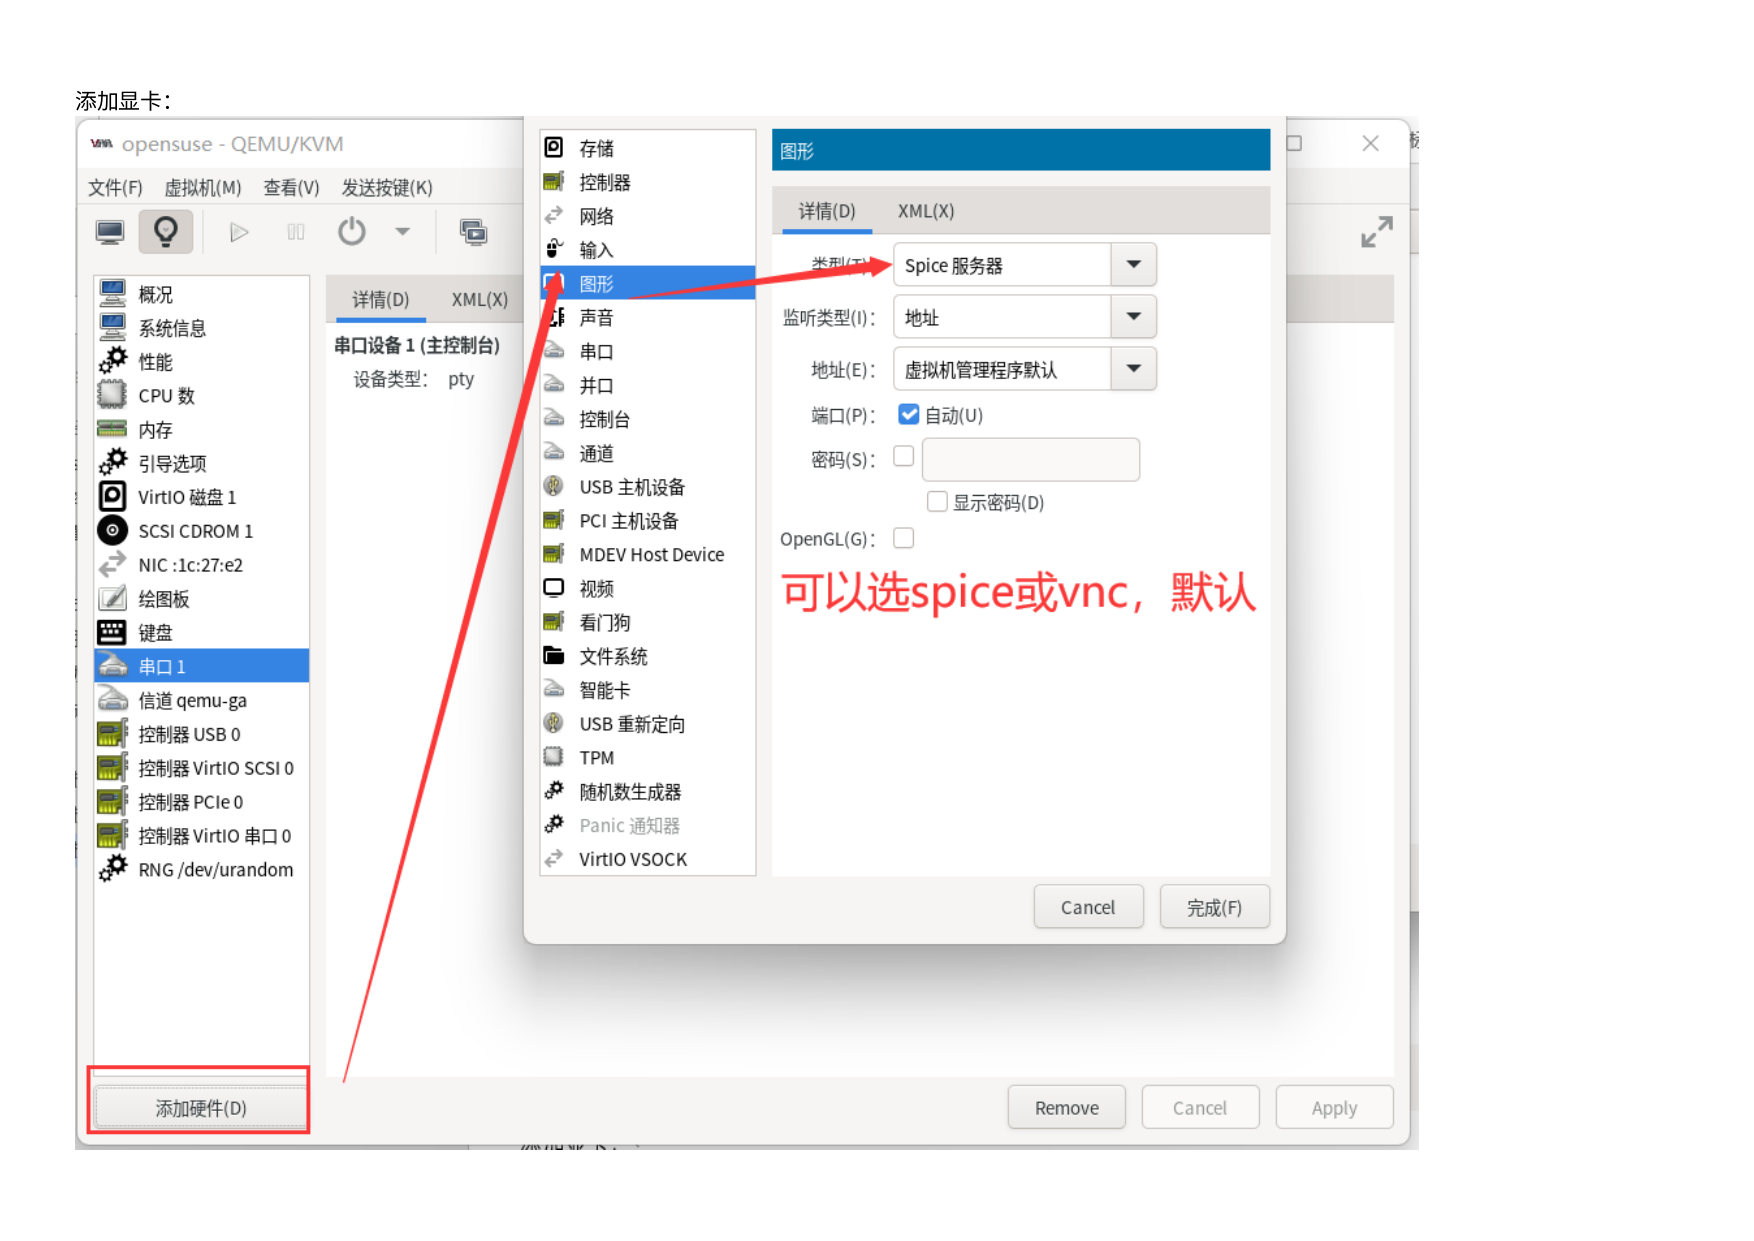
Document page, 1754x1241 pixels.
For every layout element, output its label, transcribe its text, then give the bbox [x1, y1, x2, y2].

picture [75, 116, 1419, 1150]
text 添加显卡： [75, 84, 1679, 116]
